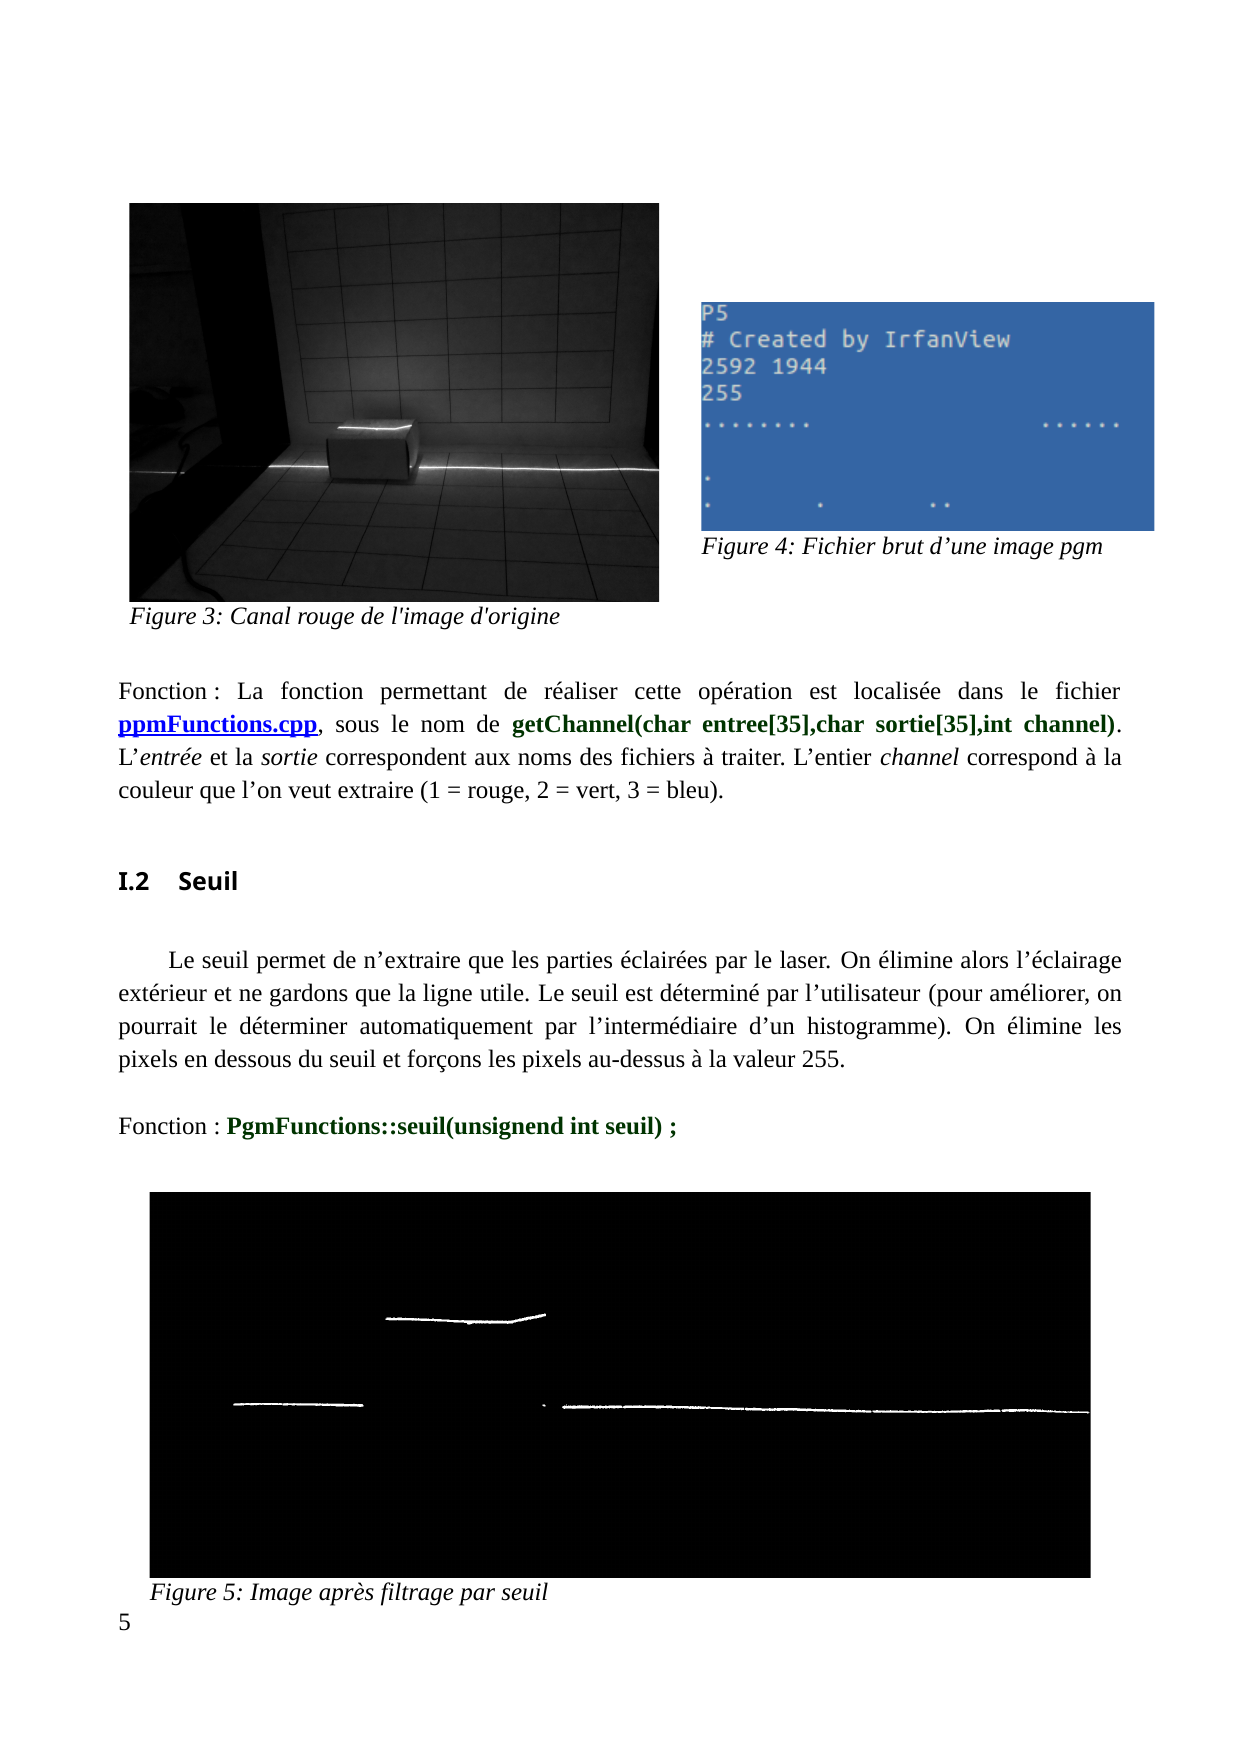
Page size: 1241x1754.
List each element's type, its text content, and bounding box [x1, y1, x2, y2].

text Figure 3: Canal rouge de l'image d'origine [129, 602, 659, 630]
picture [129, 203, 660, 602]
subtitle Seuil [118, 864, 1122, 898]
text Le seuil permet de n’extraire que les parties éclairées par le laser. On élimine alors l’éclairage extérieur et ne gardons que la ligne utile. Le seuil est déterminé par l’utilisateur (pour améliorer, on pourrait le déterminer automatiquement par l’intermédiaire d’un histogramme). On élimine les pixels en dessous du seuil et forçons les pixels au-dessus à la valeur 255. [118, 945, 1122, 1073]
text Figure 4: Fichier brut d’une image pgm [701, 531, 1154, 560]
text Figure 5: Image après filtrage par seuil [149, 1578, 1091, 1606]
picture [701, 302, 1155, 531]
text Fonction : La fonction permettant de réaliser cette opération est localisée dans le fichier ppmFunctions.cpp, sous le nom de getChannel(char entree[35],char sortie[35],int channel). L’entrée et la sortie correspondent aux noms des fichiers à traiter. L’entier channel correspond à la couleur que l’on veut extraire (1 = rouge, 2 = vert, 3 = bleu). [118, 676, 1122, 804]
picture [149, 1192, 1091, 1578]
text Fonction : PgmFunctions::seuil(unsignend int seuil) ; [118, 1111, 1122, 1140]
